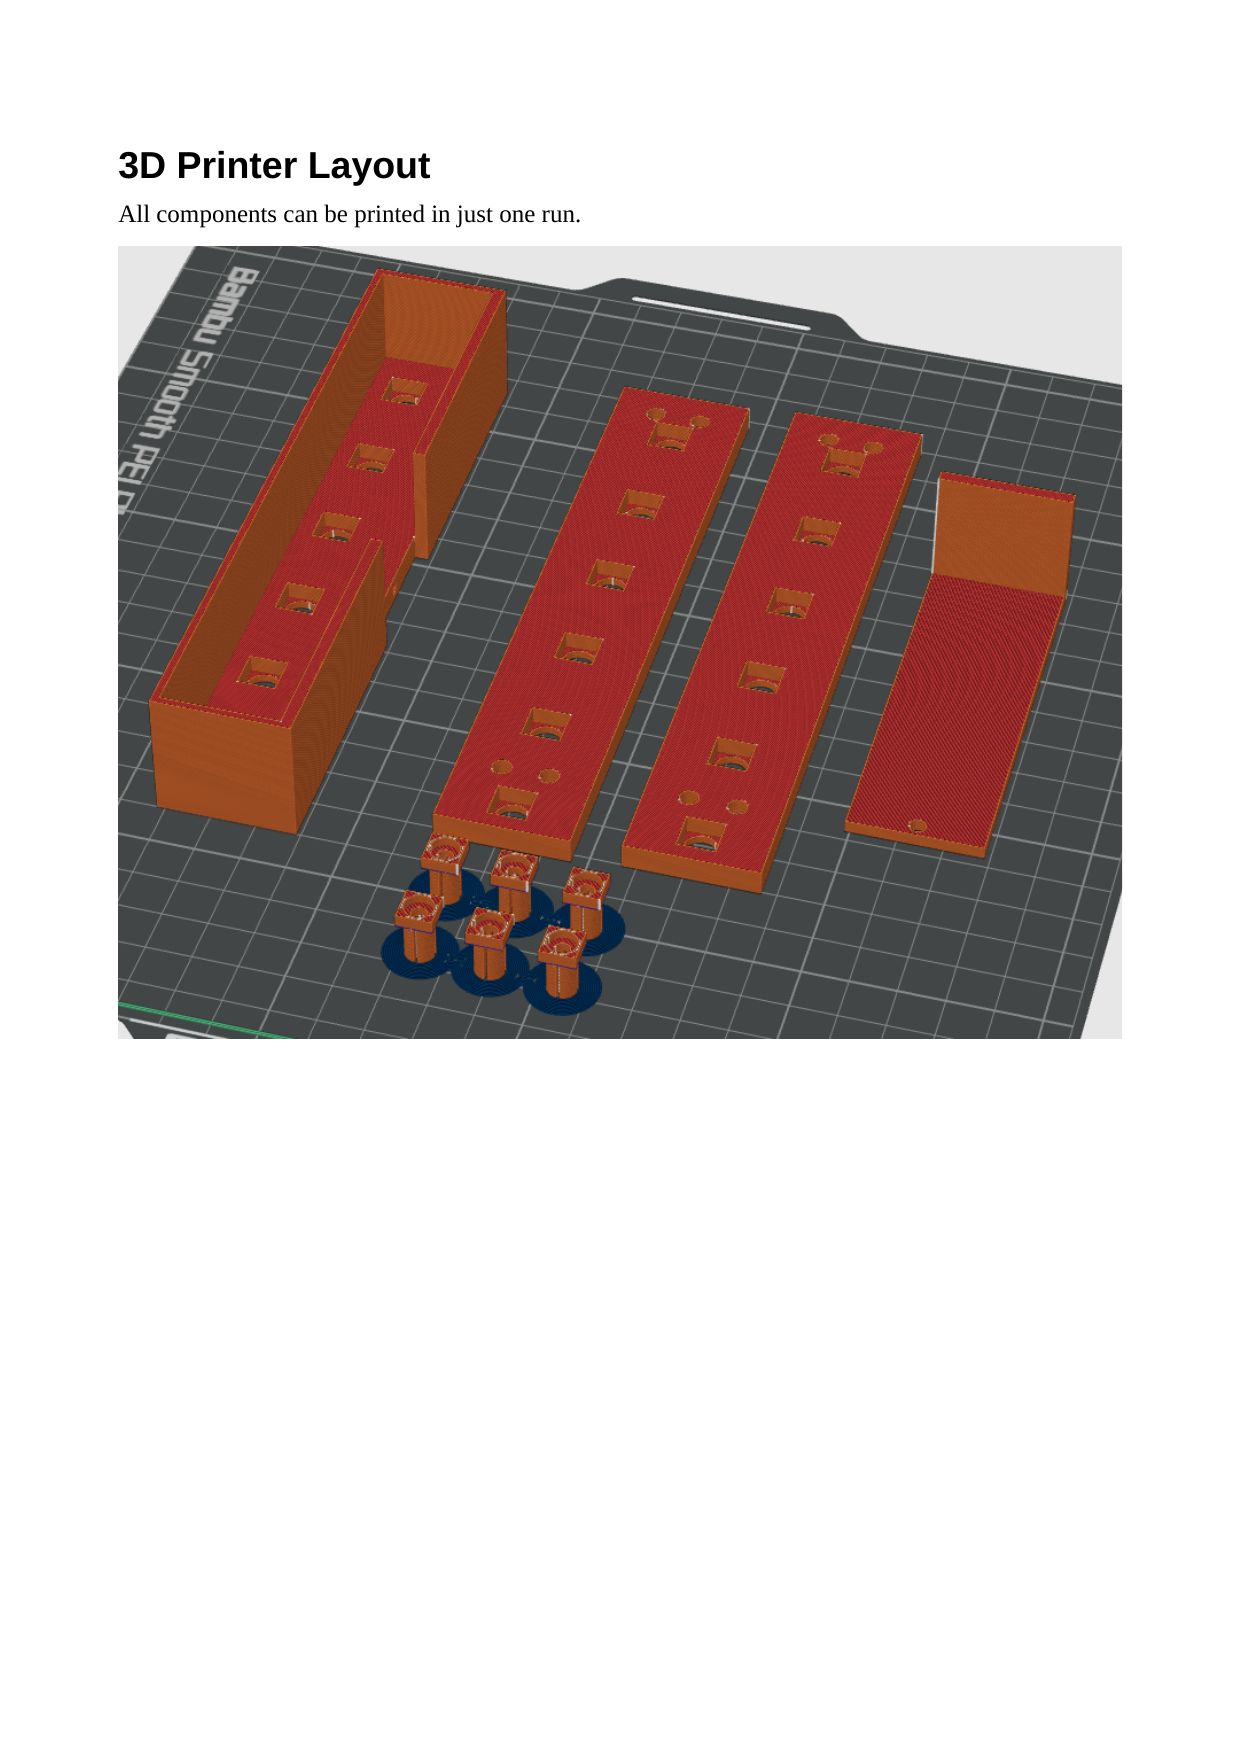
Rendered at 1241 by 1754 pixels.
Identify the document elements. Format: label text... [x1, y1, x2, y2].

picture [118, 246, 1123, 1039]
text All components can be printed in just one run. [118, 199, 1122, 227]
subtitle 3D Printer Layout [118, 143, 1122, 186]
